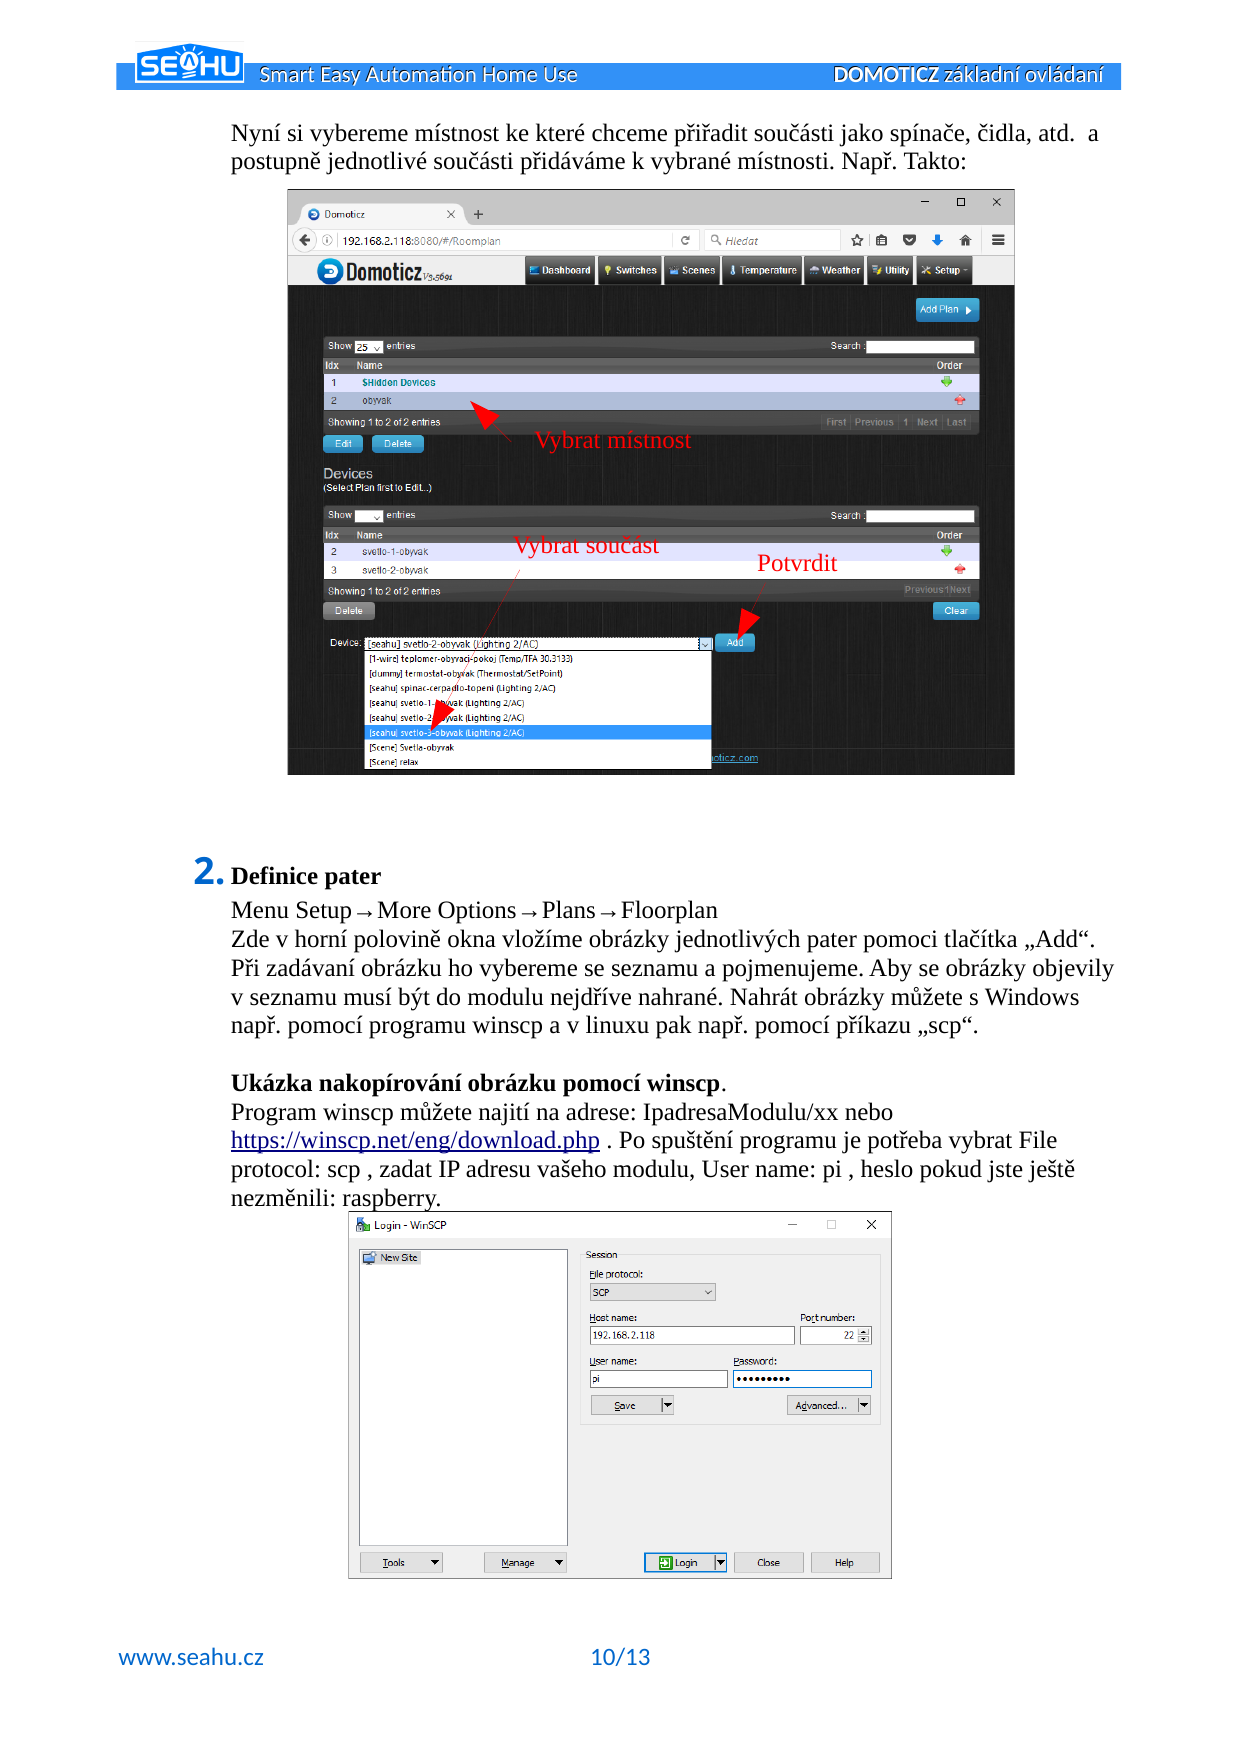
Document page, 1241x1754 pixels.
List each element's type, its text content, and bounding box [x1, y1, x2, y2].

picture [135, 41, 245, 83]
picture [287, 189, 1015, 775]
list Ukázka nakopírování obrázku pomocí winscp. Program winscp můžete najití na adrese: IpadresaModulu/xx nebo https://winscp.net/eng/download.php . Po spuštění programu je potřeba vybrat File protocol: scp , zadat IP adresu vašeho modulu, User name: pi , heslo pokud jste ještě nezměnili: raspberry. [193, 1068, 1122, 1212]
picture [348, 1211, 892, 1579]
list Nyní si vybereme místnost ke které chceme přiřadit součásti jako spínače, čidla, atd. a postupně jednotlivé součásti přidáváme k vybrané místnosti. Např. Takto: [193, 118, 1122, 175]
list Definice pater [193, 844, 1122, 895]
list Zde v horní polovině okna vložíme obrázky jednotlivých pater pomoci tlačítka „Add“. Při zadávaní obrázku ho vybereme se seznamu a pojmenujeme. Aby se obrázky objevily v seznamu musí být do modulu nejdříve nahrané. Nahrát obrázky můžete s Windows např. pomocí programu winscp a v linuxu pak např. pomocí příkazu „scp“. [193, 924, 1122, 1068]
list Menu Setup→More Options→Plans→Floorplan [193, 895, 1122, 924]
